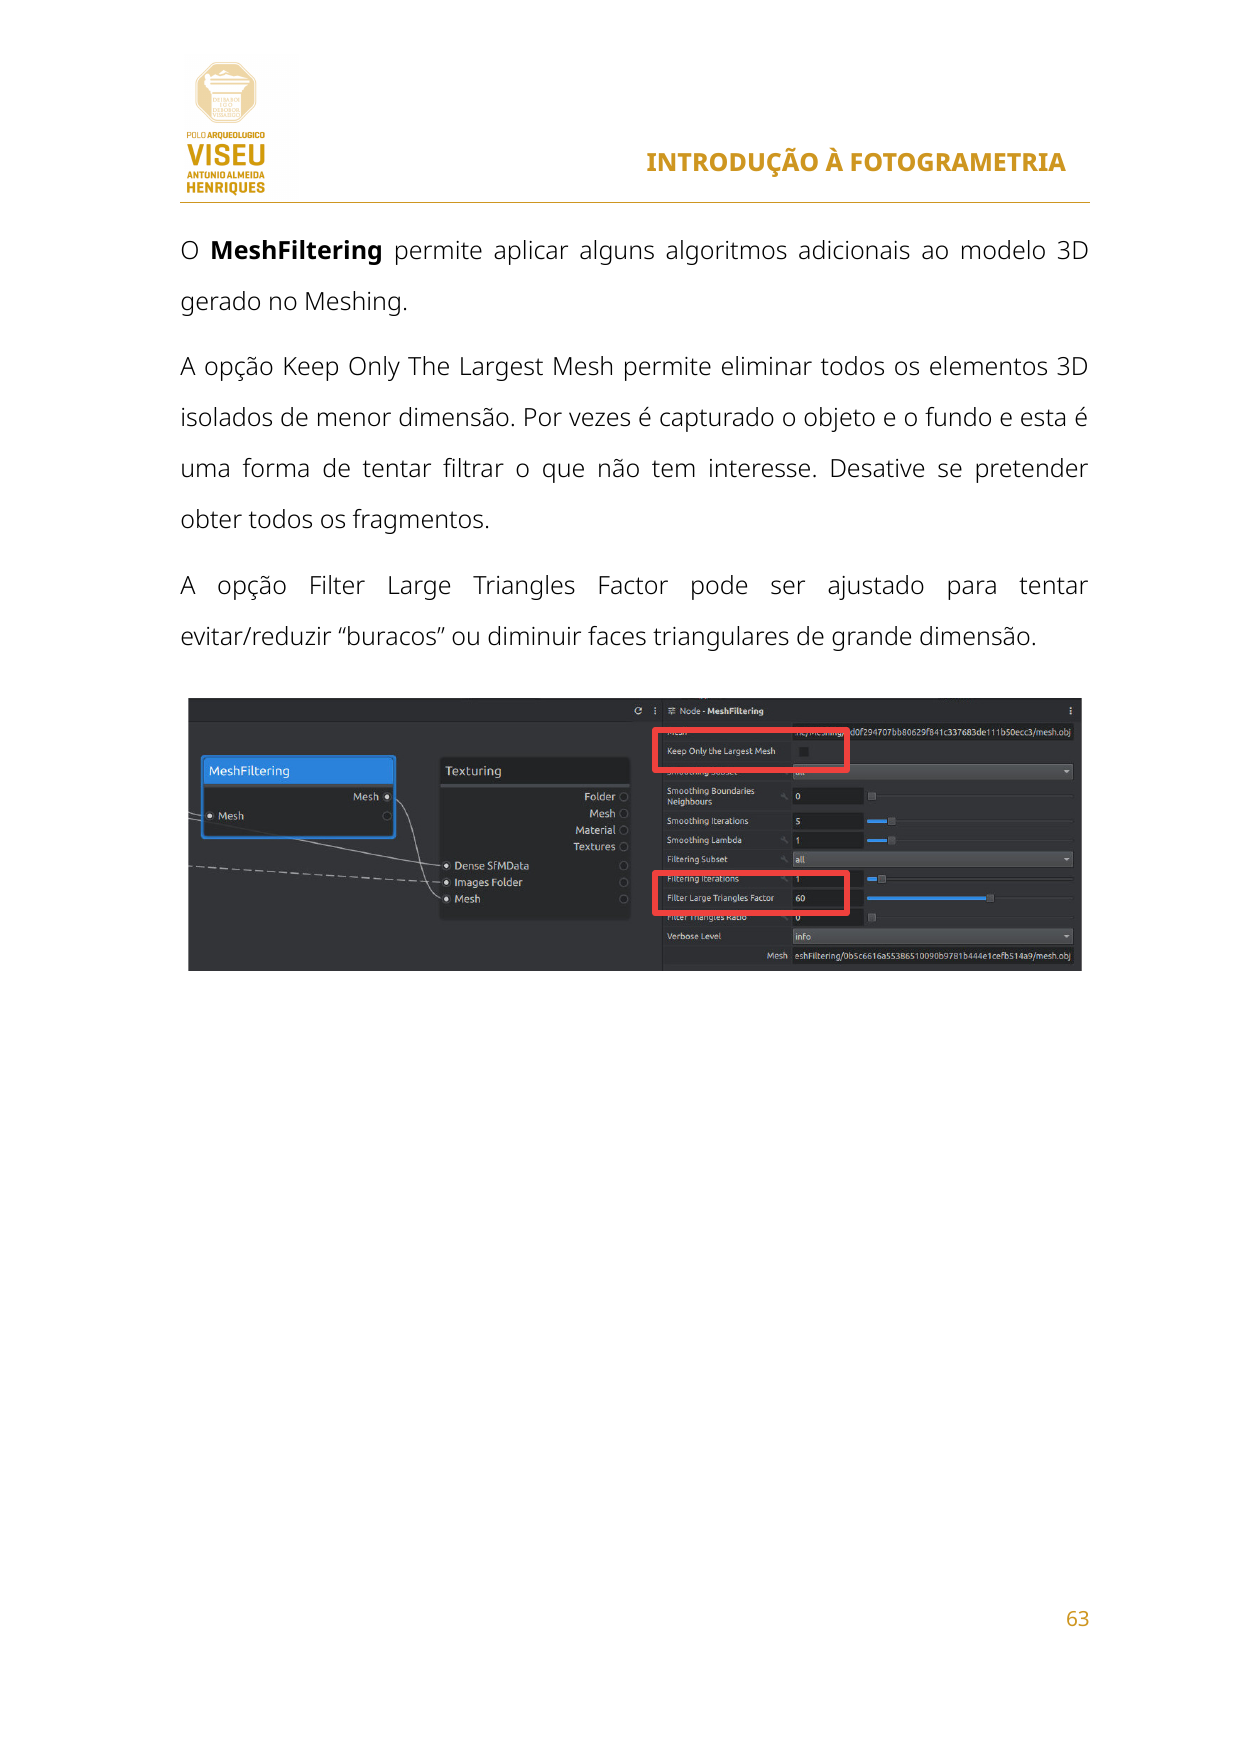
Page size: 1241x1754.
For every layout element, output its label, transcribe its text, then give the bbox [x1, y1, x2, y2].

text A opção Filter Large Triangles Factor pode ser ajustado para tentar evitar/reduzir “buracos” ou diminuir faces triangulares de grande dimensão. [180, 568, 1090, 653]
picture [184, 54, 300, 202]
text O MeshFiltering permite aplicar alguns algoritmos adicionais ao modelo 3D gerado no Meshing. [180, 232, 1090, 317]
text A opção Keep Only The Largest Mesh permite eliminar todos os elementos 3D isolados de menor dimensão. Por vezes é capturado o objeto e o fundo e esta é uma forma de tentar filtrar o que não tem interesse. Desative se pretender obter todos os fragmentos. [180, 349, 1090, 536]
picture [188, 698, 1082, 971]
